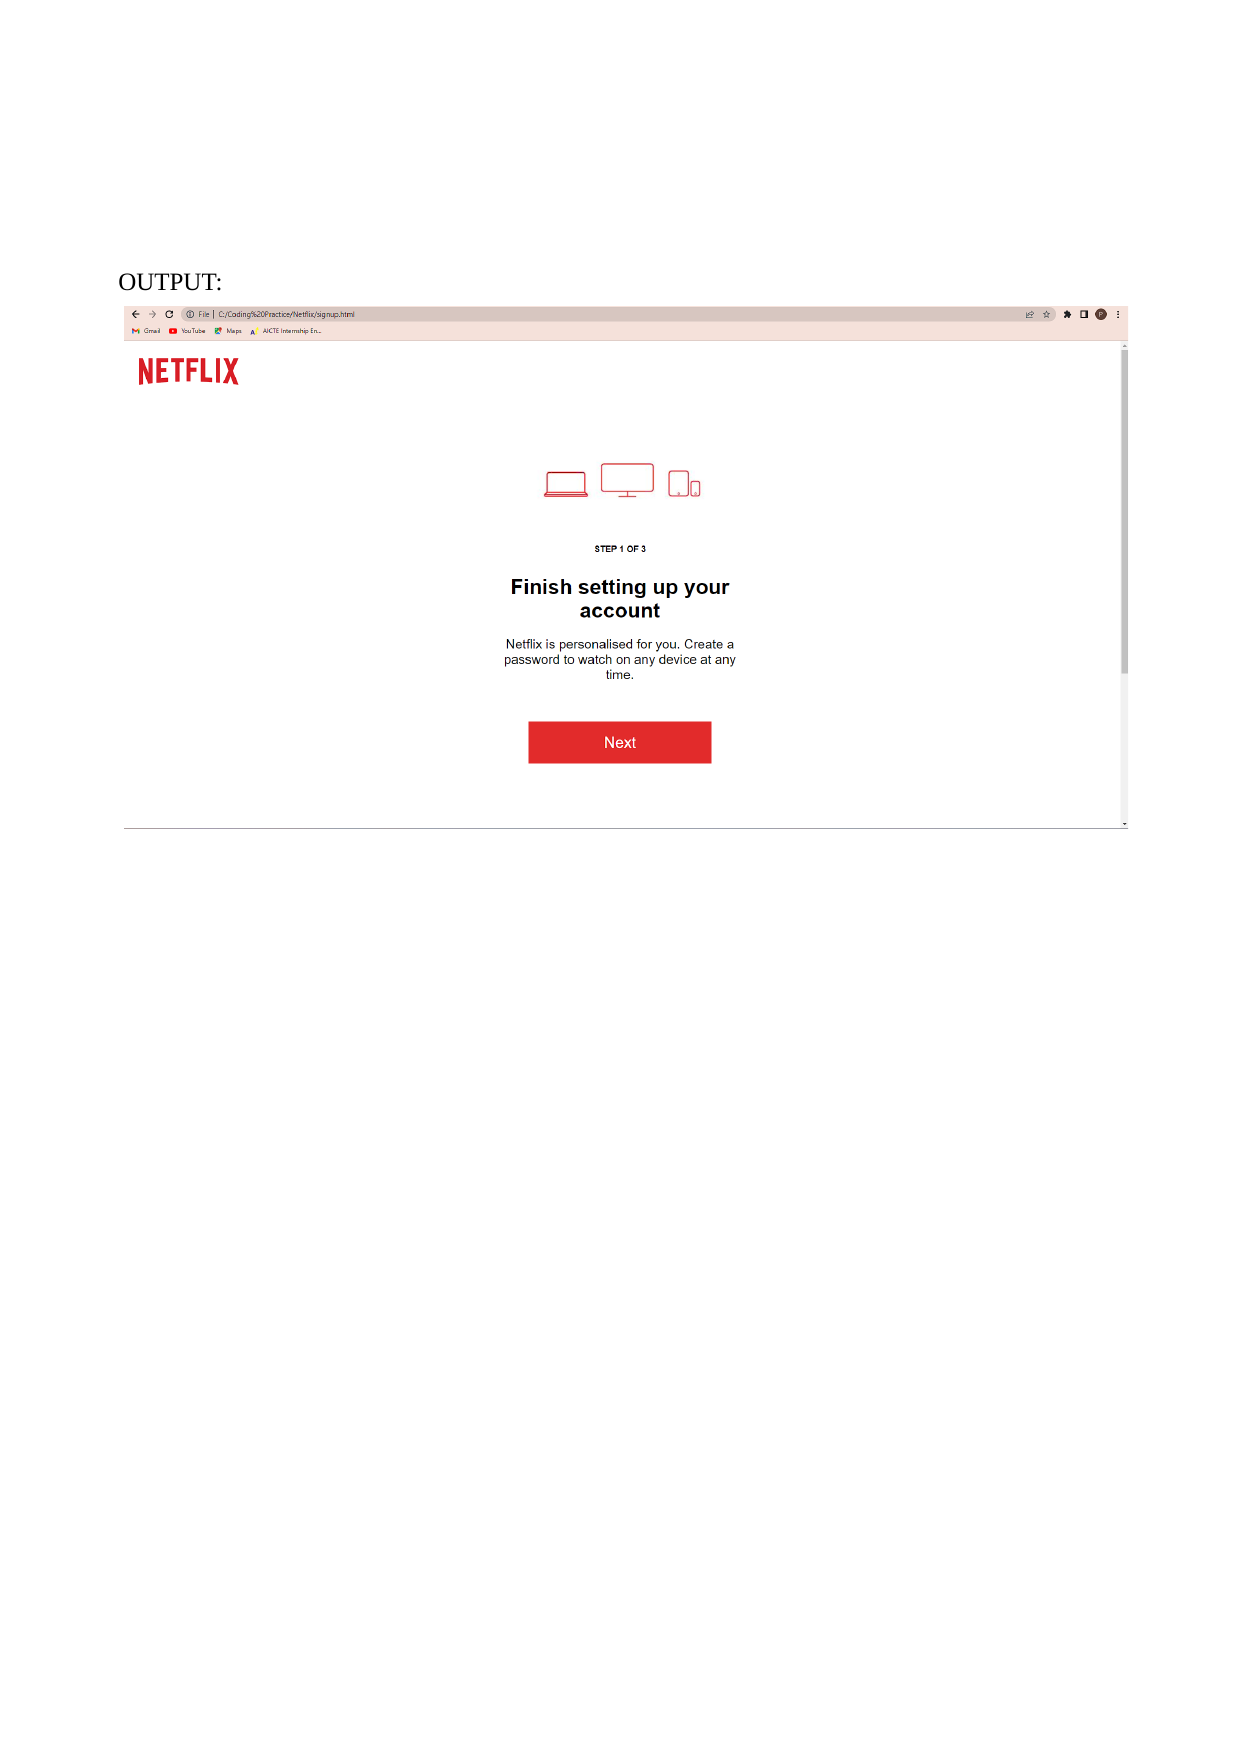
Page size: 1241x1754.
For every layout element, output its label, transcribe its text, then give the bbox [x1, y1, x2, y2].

text OUTPUT: [118, 267, 1122, 296]
picture [124, 306, 1129, 829]
